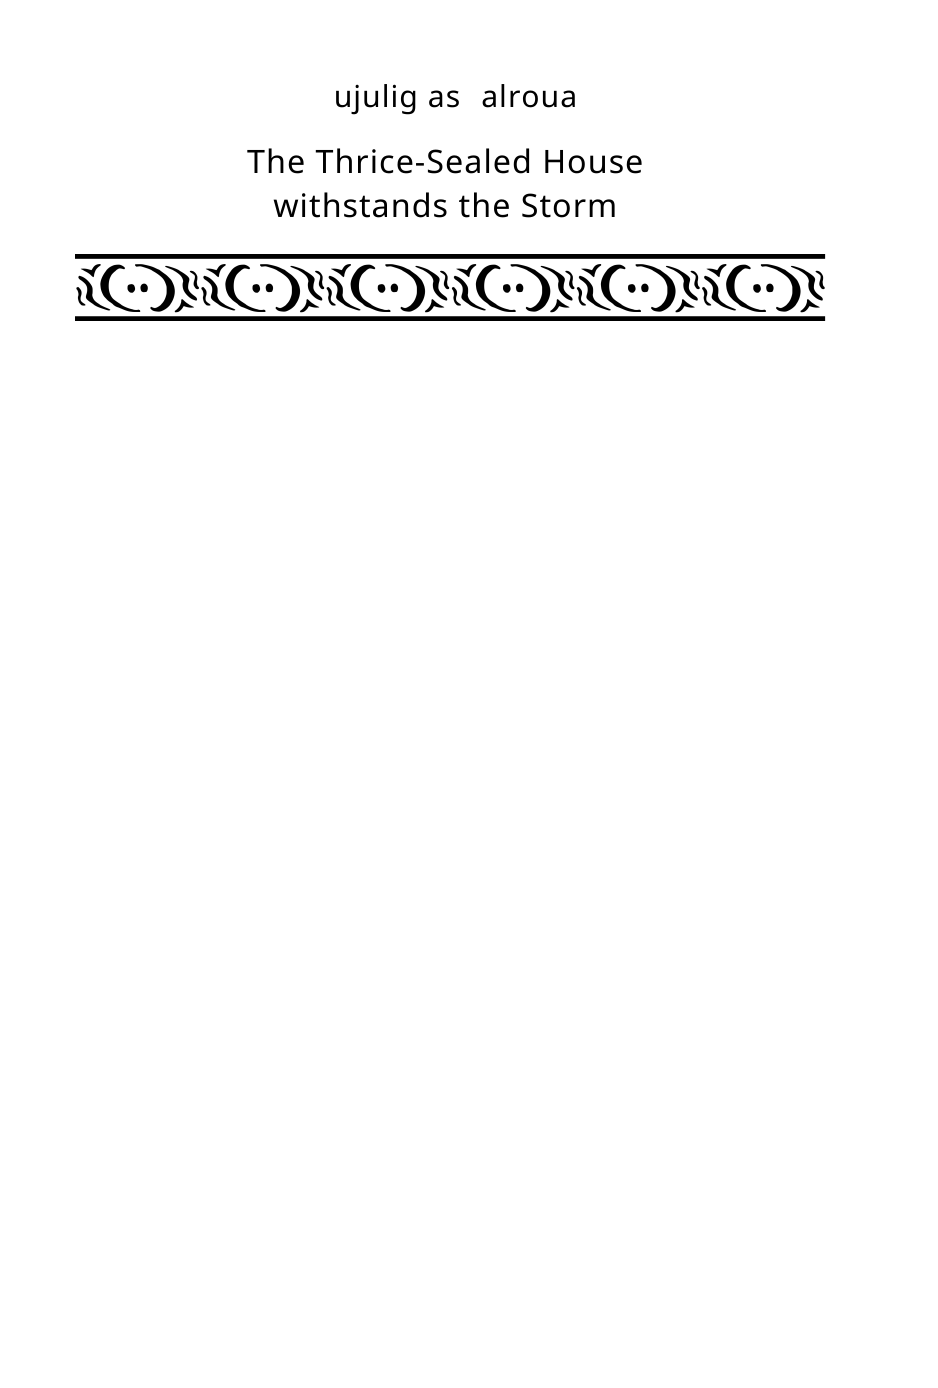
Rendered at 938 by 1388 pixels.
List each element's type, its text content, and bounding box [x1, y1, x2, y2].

picture [75, 254, 826, 321]
text The Thrice-Sealed House [75, 139, 816, 183]
text ujulig as alroua [75, 75, 825, 116]
text withstands the Storm [75, 183, 816, 227]
